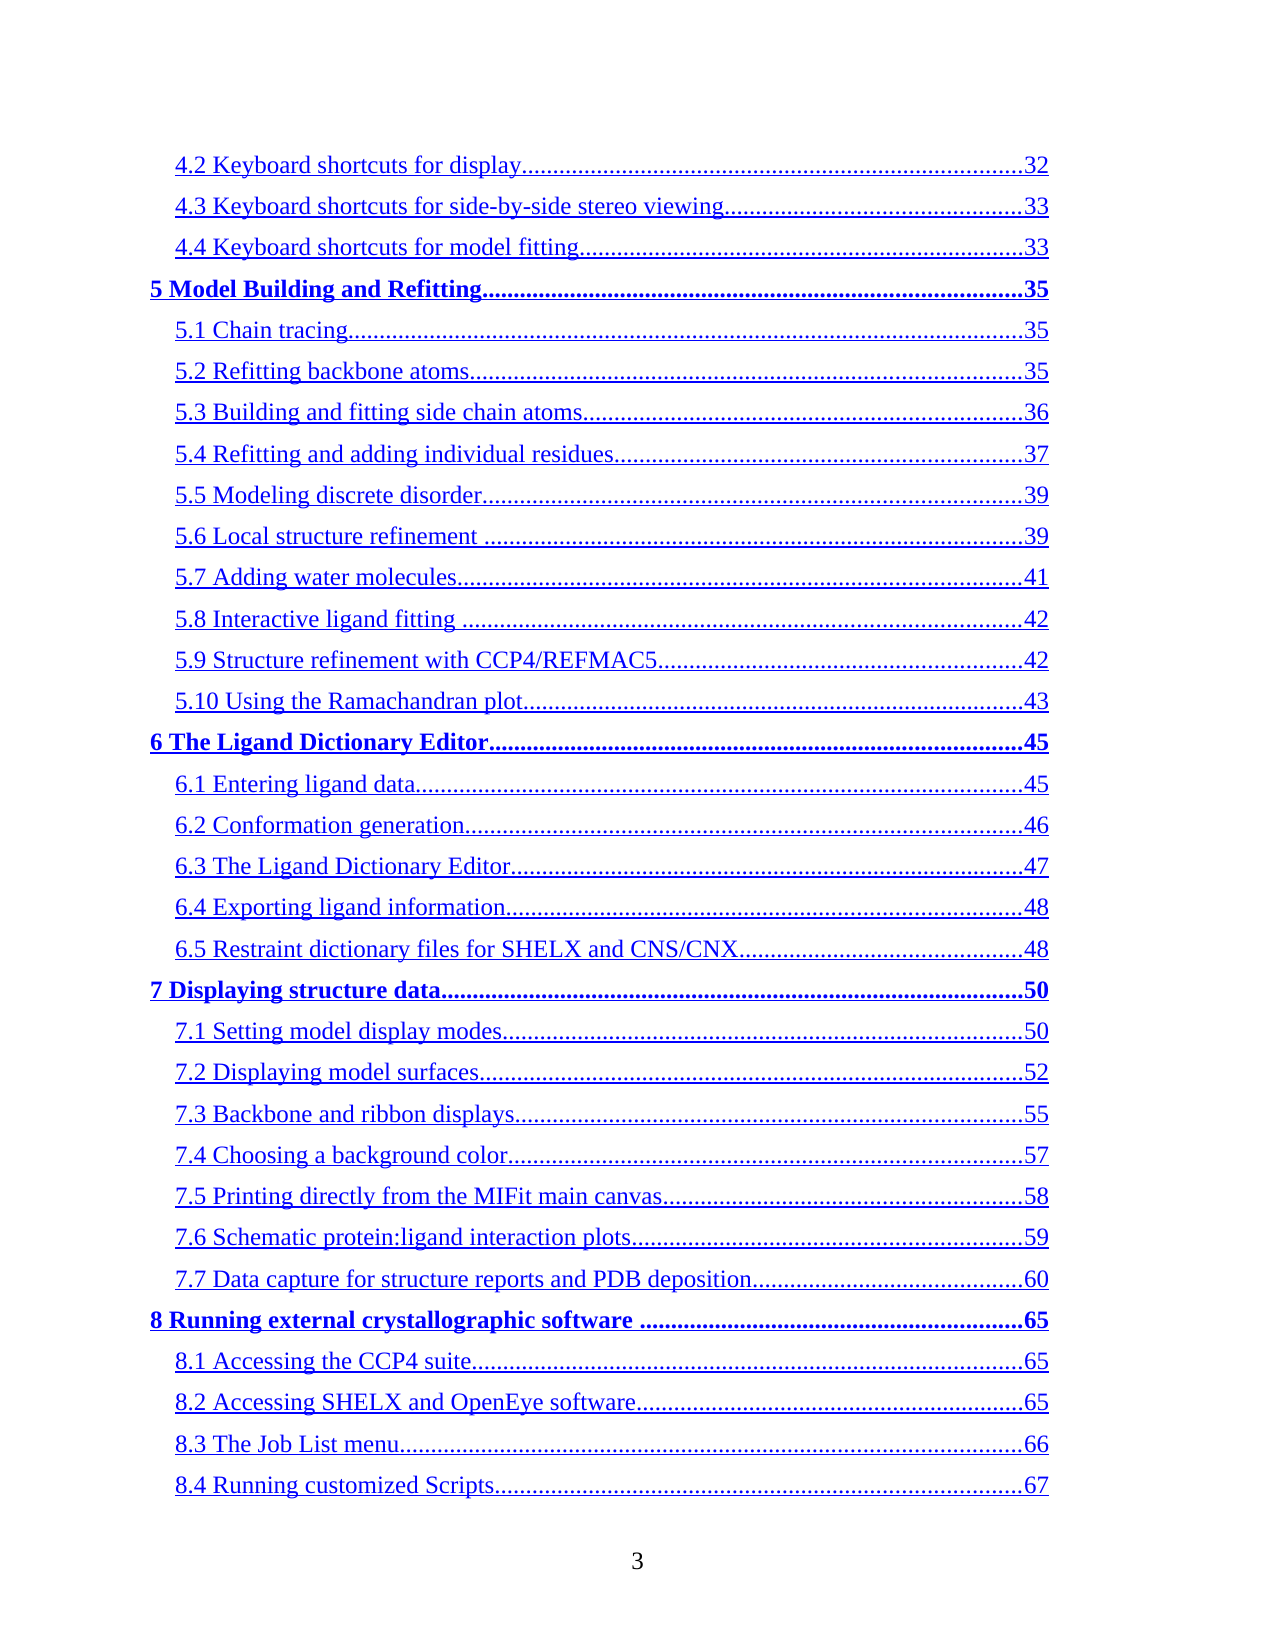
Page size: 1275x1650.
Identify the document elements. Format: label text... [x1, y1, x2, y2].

text 7.1 Setting model display modes 50 [175, 1016, 1125, 1045]
text 5.8 Interactive ligand fitting 42 [175, 604, 1125, 632]
text 8.3 The Job List menu 66 [175, 1429, 1125, 1457]
text 4.2 Keyboard shortcuts for display 32 [175, 150, 1125, 179]
text 7.7 Data capture for structure reports and PDB deposition 60 [175, 1264, 1125, 1292]
text 6 The Ligand Dictionary Editor 45 [150, 727, 1125, 756]
text 5 Model Building and Refitting 35 [150, 274, 1125, 302]
text 8.2 Accessing SHELX and OpenEye software 65 [175, 1387, 1125, 1416]
text 8 Running external crystallographic software 65 [150, 1305, 1125, 1334]
text 5.7 Adding water molecules 41 [175, 562, 1125, 591]
text 7 Displaying structure data 50 [150, 975, 1125, 1004]
text 6.1 Entering ligand data 45 [175, 769, 1125, 797]
text 5.10 Using the Ramachandran plot 43 [175, 686, 1125, 715]
text 6.5 Restraint dictionary files for SHELX and CNS/CNX 48 [175, 934, 1125, 962]
text 7.6 Schematic protein:ligand interaction plots 59 [175, 1222, 1125, 1251]
text 5.6 Local structure refinement 39 [175, 521, 1125, 550]
text 8.1 Accessing the CCP4 suite 65 [175, 1346, 1125, 1375]
text 4.3 Keyboard shortcuts for side-by-side stereo viewing 33 [175, 191, 1125, 220]
text 6.3 The Ligand Dictionary Editor 47 [175, 851, 1125, 880]
text 7.3 Backbone and ribbon displays 55 [175, 1099, 1125, 1127]
text 6.2 Conformation generation 46 [175, 810, 1125, 839]
text 6.4 Exporting ligand information 48 [175, 892, 1125, 921]
text 7.2 Displaying model surfaces 52 [175, 1057, 1125, 1086]
text 5.5 Modeling discrete disorder 39 [175, 480, 1125, 509]
text 5.1 Chain tracing 35 [175, 315, 1125, 344]
text 8.4 Running customized Scripts 67 [175, 1470, 1125, 1499]
text 5.9 Structure refinement with CCP4/REFMAC5 42 [175, 645, 1125, 674]
text 7.5 Printing directly from the MIFit main canvas 58 [175, 1181, 1125, 1210]
text 5.2 Refitting backbone atoms 35 [175, 356, 1125, 385]
text 5.4 Refitting and adding individual residues 37 [175, 439, 1125, 467]
text 4.4 Keyboard shortcuts for model fitting 33 [175, 232, 1125, 261]
text 5.3 Building and fitting side chain atoms 36 [175, 397, 1125, 426]
text 7.4 Choosing a background color 57 [175, 1140, 1125, 1169]
